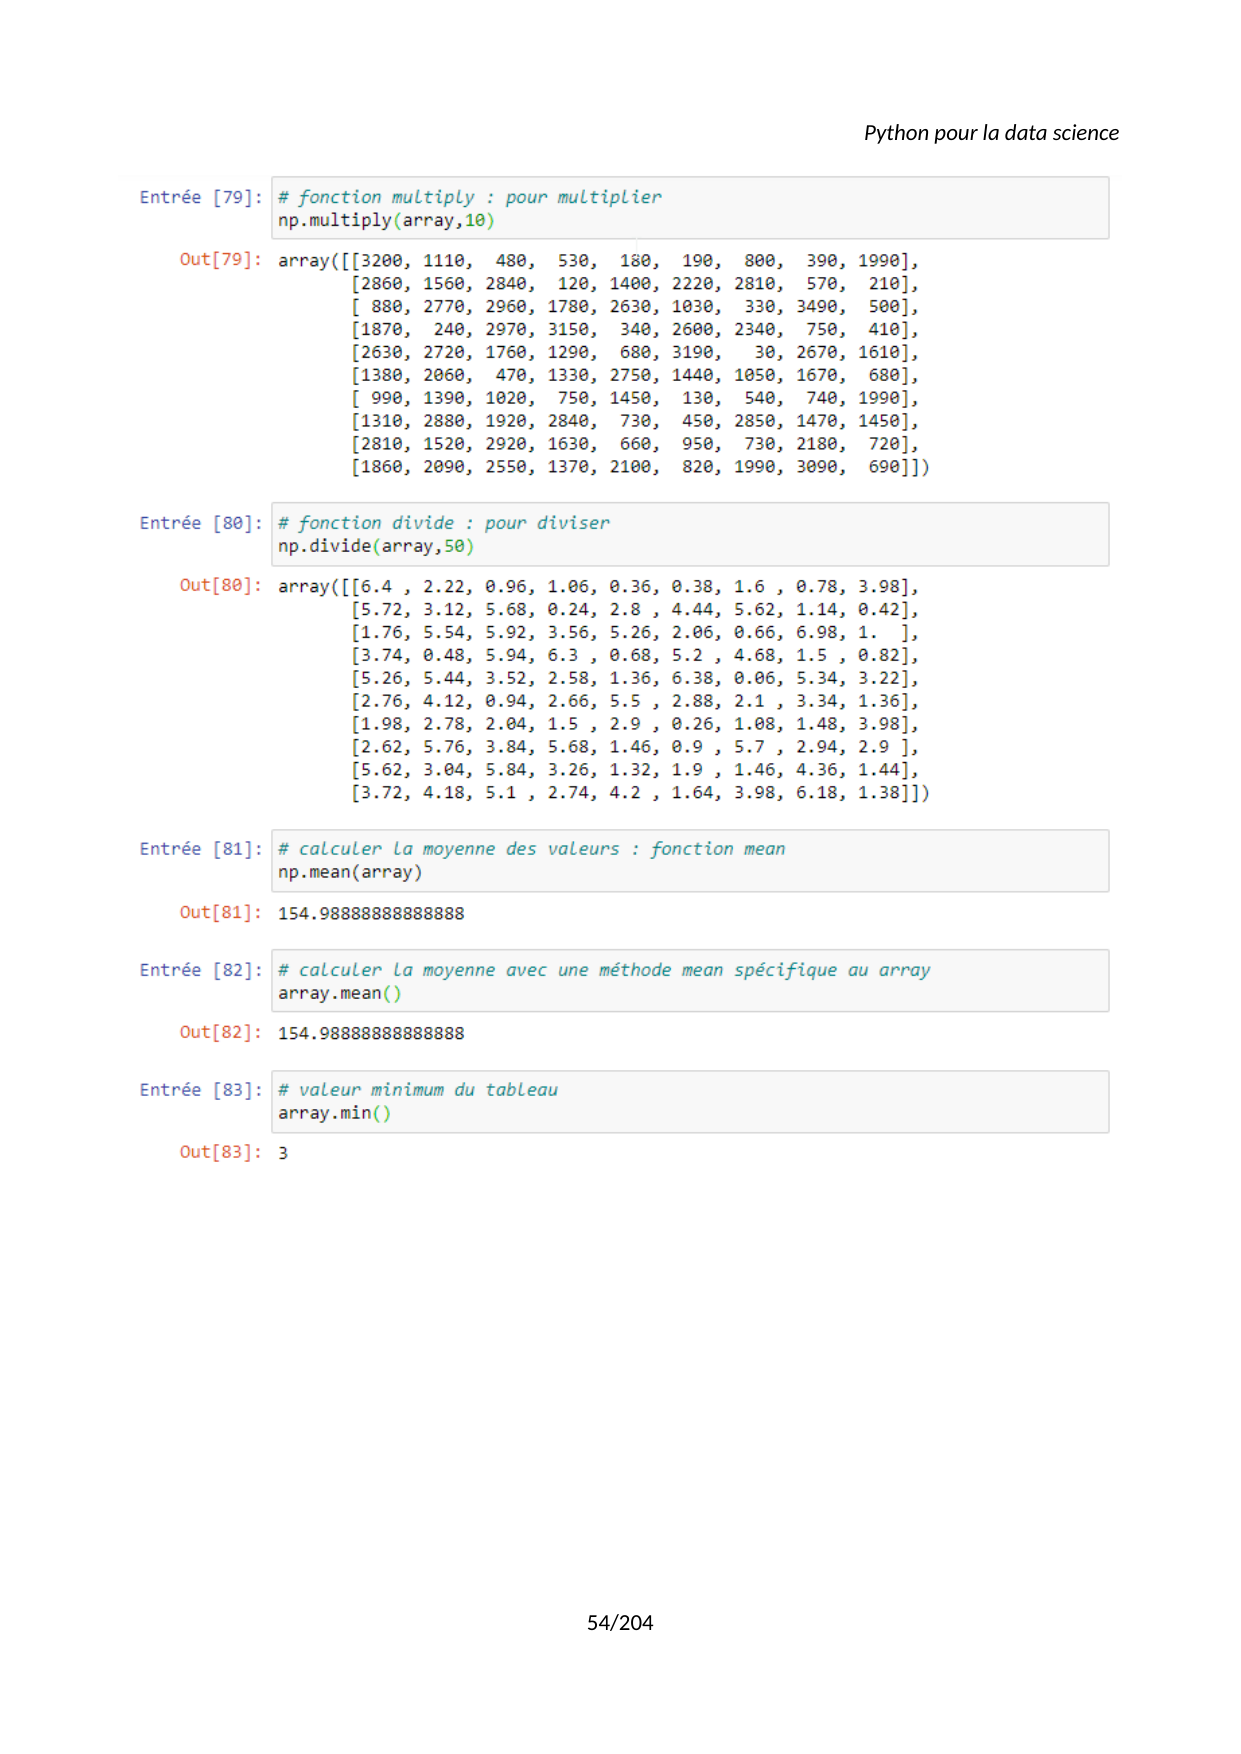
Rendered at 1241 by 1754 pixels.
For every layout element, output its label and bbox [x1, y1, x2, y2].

picture [118, 175, 1122, 1170]
